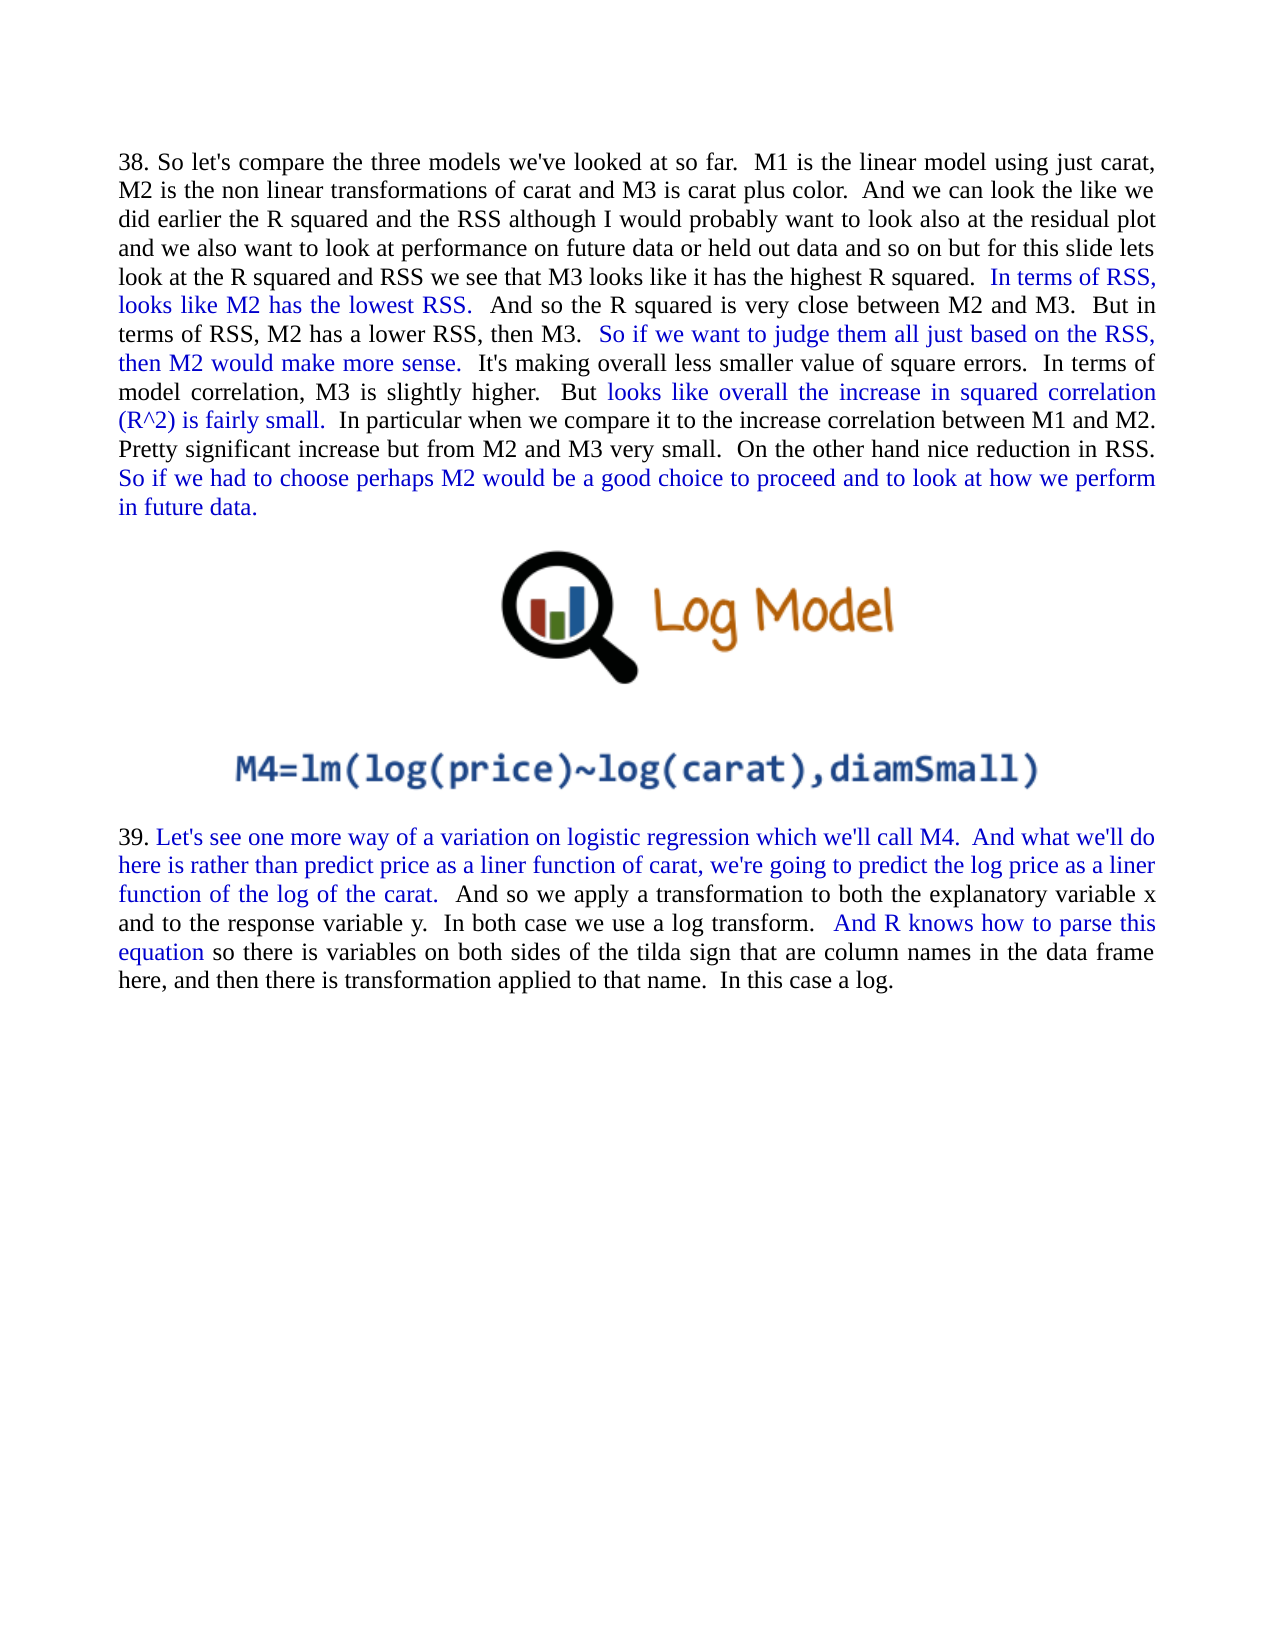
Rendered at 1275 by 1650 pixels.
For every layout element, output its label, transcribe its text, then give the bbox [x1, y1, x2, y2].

text 38. So let's compare the three models we've looked at so far. M1 is the linear model using just carat, M2 is the non linear transformations of carat and M3 is carat plus color. And we can look the like we did earlier the R squared and the RSS although I would probably want to look also at the residual plot and we also want to look at performance on future data or held out data and so on but for this slide lets look at the R squared and RSS we see that M3 looks like it has the highest R squared. In terms of RSS, looks like M2 has the lowest RSS. And so the R squared is very close between M2 and M3. But in terms of RSS, M2 has a lower RSS, then M3. So if we want to judge them all just based on the RSS, then M2 would make more sense. It's making overall less smaller value of square errors. In terms of model correlation, M3 is slightly higher. But looks like overall the increase in squared correlation (R^2) is fairly small. In particular when we compare it to the increase correlation between M1 and M2. Pretty significant increase but from M2 and M3 very small. On the other hand nice reduction in RSS. So if we had to choose perhaps M2 would be a good choice to proceed and to look at how we perform in future data. [118, 147, 1157, 521]
text 39. Let's see one more way of a variation on logistic regression which we'll call M4. And what we'll do here is rather than predict price as a liner function of carat, we're going to predict the log price as a liner function of the log of the carat. And so we apply a transformation to both the explanatory variable x and to the response variable y. In both case we use a log transform. And R knows how to parse this equation so there is variables on both sides of the tilda sign that are column names in the data frame here, and then there is transformation applied to that name. In this case a log. [118, 822, 1157, 994]
picture [228, 549, 1047, 794]
